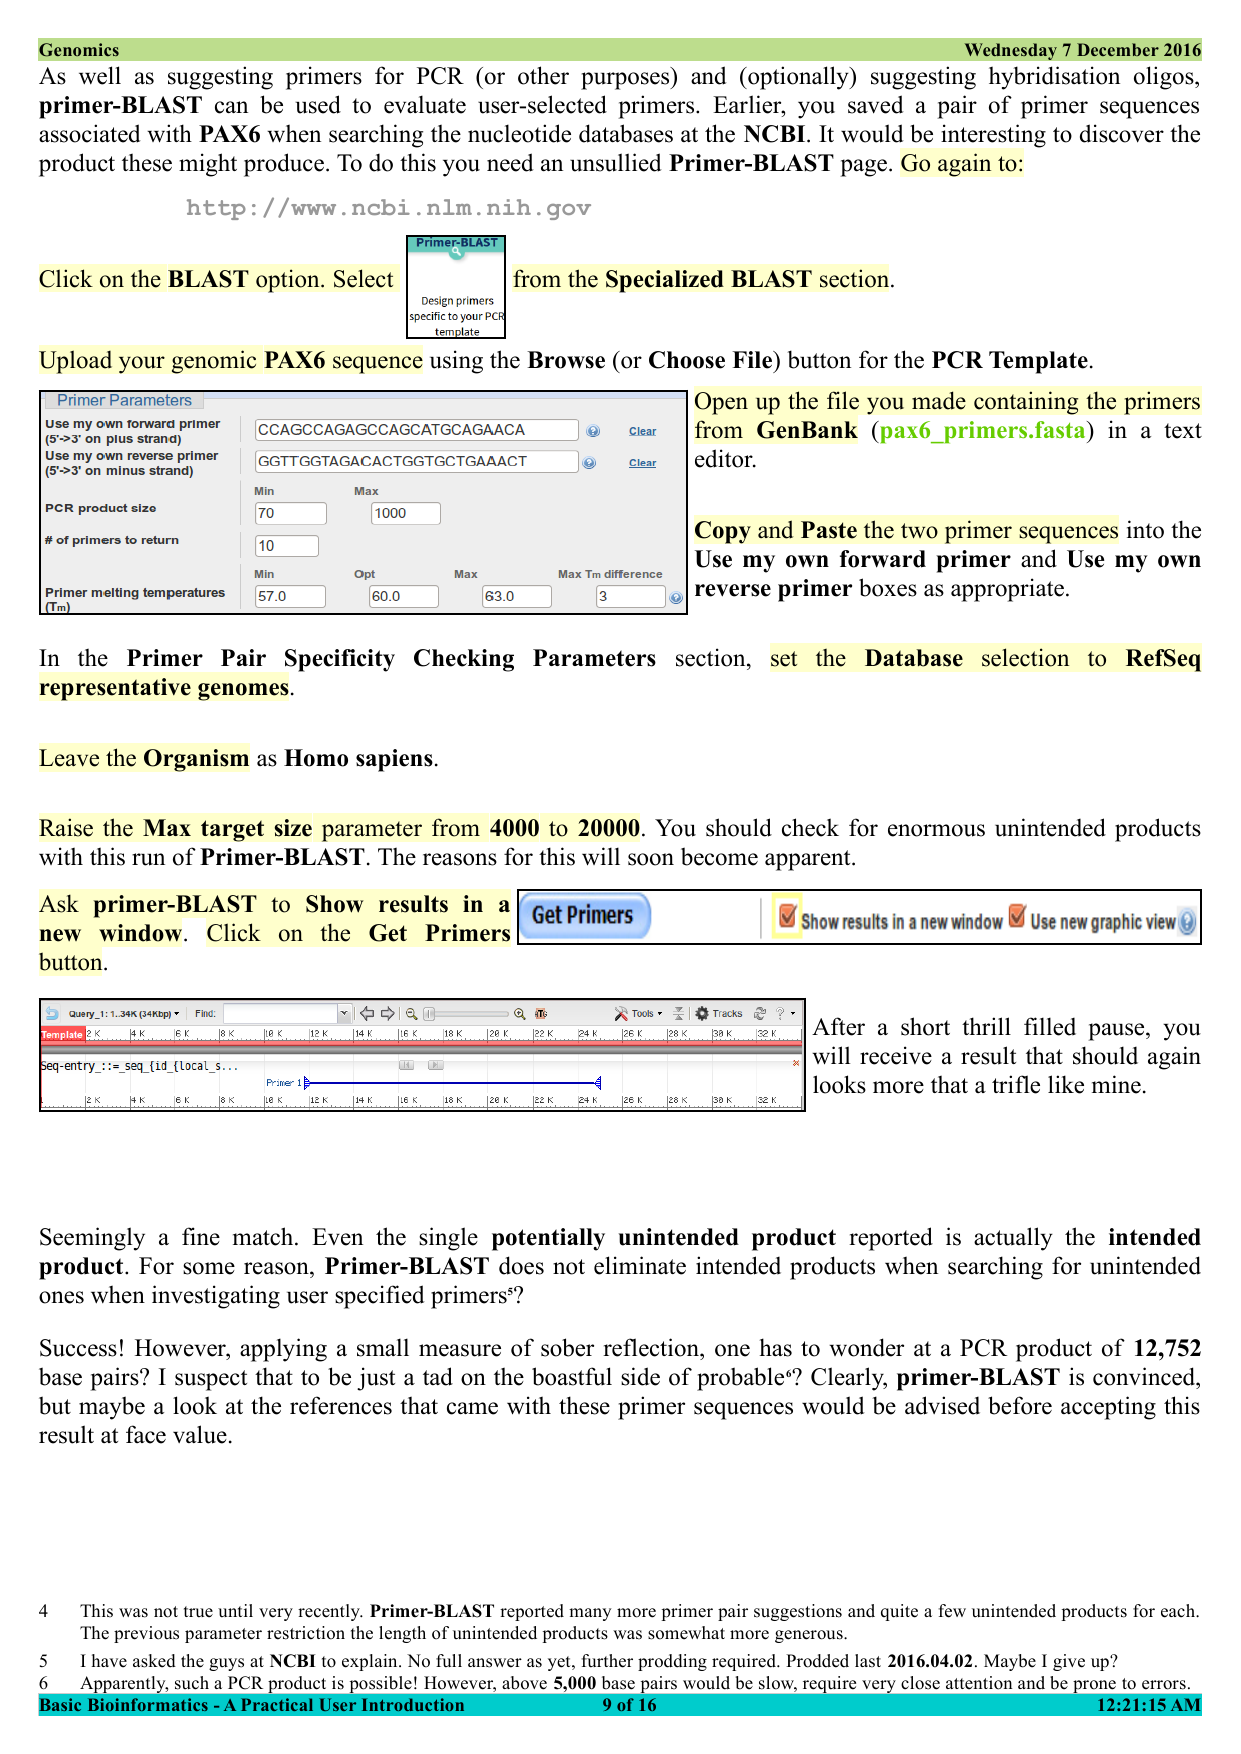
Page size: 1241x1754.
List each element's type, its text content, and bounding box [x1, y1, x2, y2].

picture [41, 1000, 804, 1110]
text Click on the BLAST option. Select [38, 235, 406, 339]
text I have asked the guys at NCBI to explain. No full answer as yet, further prodding required. Prodded last 2016.04.02. Maybe I give up? [38, 1649, 1202, 1671]
text After a short thrill filled pause, you will receive a result that should again looks more that a trifle like mine. [806, 1011, 1202, 1099]
text Upload your genomic PAX6 sequence using the Browse (or Choose File) button for the PCR Template. [38, 345, 1202, 374]
text http://www.ncbi.nlm.nih.gov [38, 194, 1202, 223]
picture [408, 237, 504, 337]
text Copy and Paste the two primer sequences into the Use my own forward primer and Use my own reverse primer boxes as appropriate. [688, 514, 1202, 602]
text Leave the Organism as Homo sapiens. [38, 743, 1202, 772]
text As well as suggesting primers for PCR (or other purposes) and (optionally) suggesting hybridisation oligos, primer-BLAST can be used to evaluate user-selected primers. Earlier, you saved a pair of primer sequences associated with PAX6 when searching the nucleotide databases at the NCBI. It would be interesting to discover the product these might produce. To do this you need an unsullied Primer-BLAST page. Go again to: [38, 61, 1202, 177]
text This was not true until very recently. Primer-BLAST reported many more primer pair suggestions and quite a few unintended products for each. The previous parameter restriction the length of unintended products was somewhat more generous. [38, 1599, 1202, 1643]
text from the Specialized BLAST section. [506, 235, 1202, 339]
text Seemingly a fine match. Even the single potentially unintended product reported is actually the intended product. For some reason, Primer-BLAST does not eliminate intended products when searching for unintended ones when investigating user specified primers? [38, 1222, 1202, 1309]
text Success! However, applying a small measure of sober reflection, one has to wonder at a PCR product of 12,752 base pairs? I suspect that to be just a tad on the boastful side of probable? Clearly, primer-BLAST is convinced, but maybe a look at the references that came with these primer sequences would be advised before accepting this result at face value. [38, 1333, 1202, 1449]
picture [519, 891, 1200, 943]
text Open up the file you made containing the primers from GenBank (pax6_primers.fasta) in a text editor. [38, 386, 1202, 473]
picture [41, 392, 686, 613]
text In the Primer Pair Specificity Checking Parameters section, set the Database selection to RefSeq representative genomes. [38, 643, 1202, 701]
text Apparently, such a PCR product is possible! However, above 5,000 base pairs would be slow, require very close attention and be prone to errors. [38, 1671, 1202, 1693]
text Ask primer-BLAST to Show results in a new window. Click on the Get Primers button. [38, 889, 1202, 976]
text Raise the Max target size parameter from 4000 to 20000. You should check for enormous unintended products with this run of Primer-BLAST. The reasons for this will soon become apparent. [38, 813, 1202, 871]
